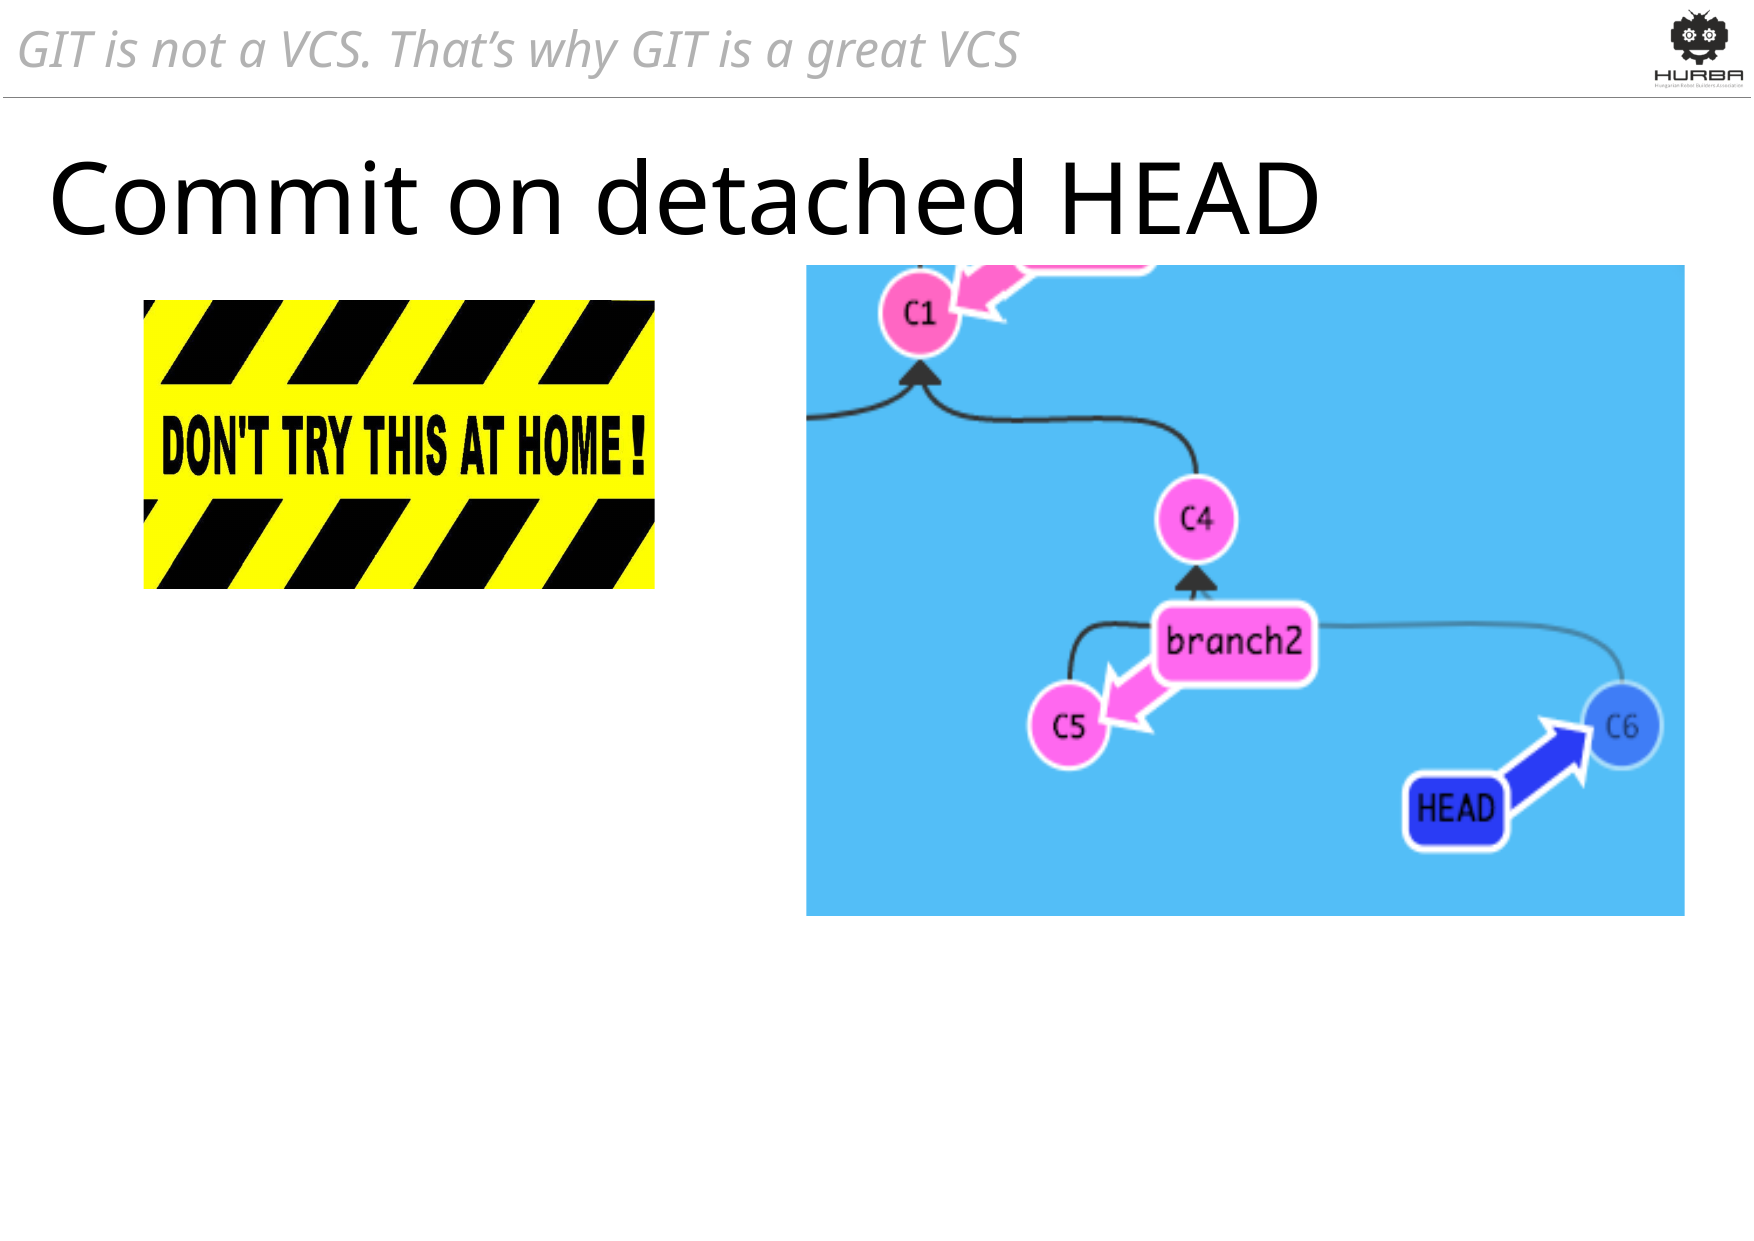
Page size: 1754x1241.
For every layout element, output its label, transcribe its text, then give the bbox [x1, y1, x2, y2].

picture [806, 265, 1685, 916]
picture [1644, 3, 1754, 102]
picture [143, 300, 655, 589]
text Commit on detached HEAD [3, 127, 1751, 263]
